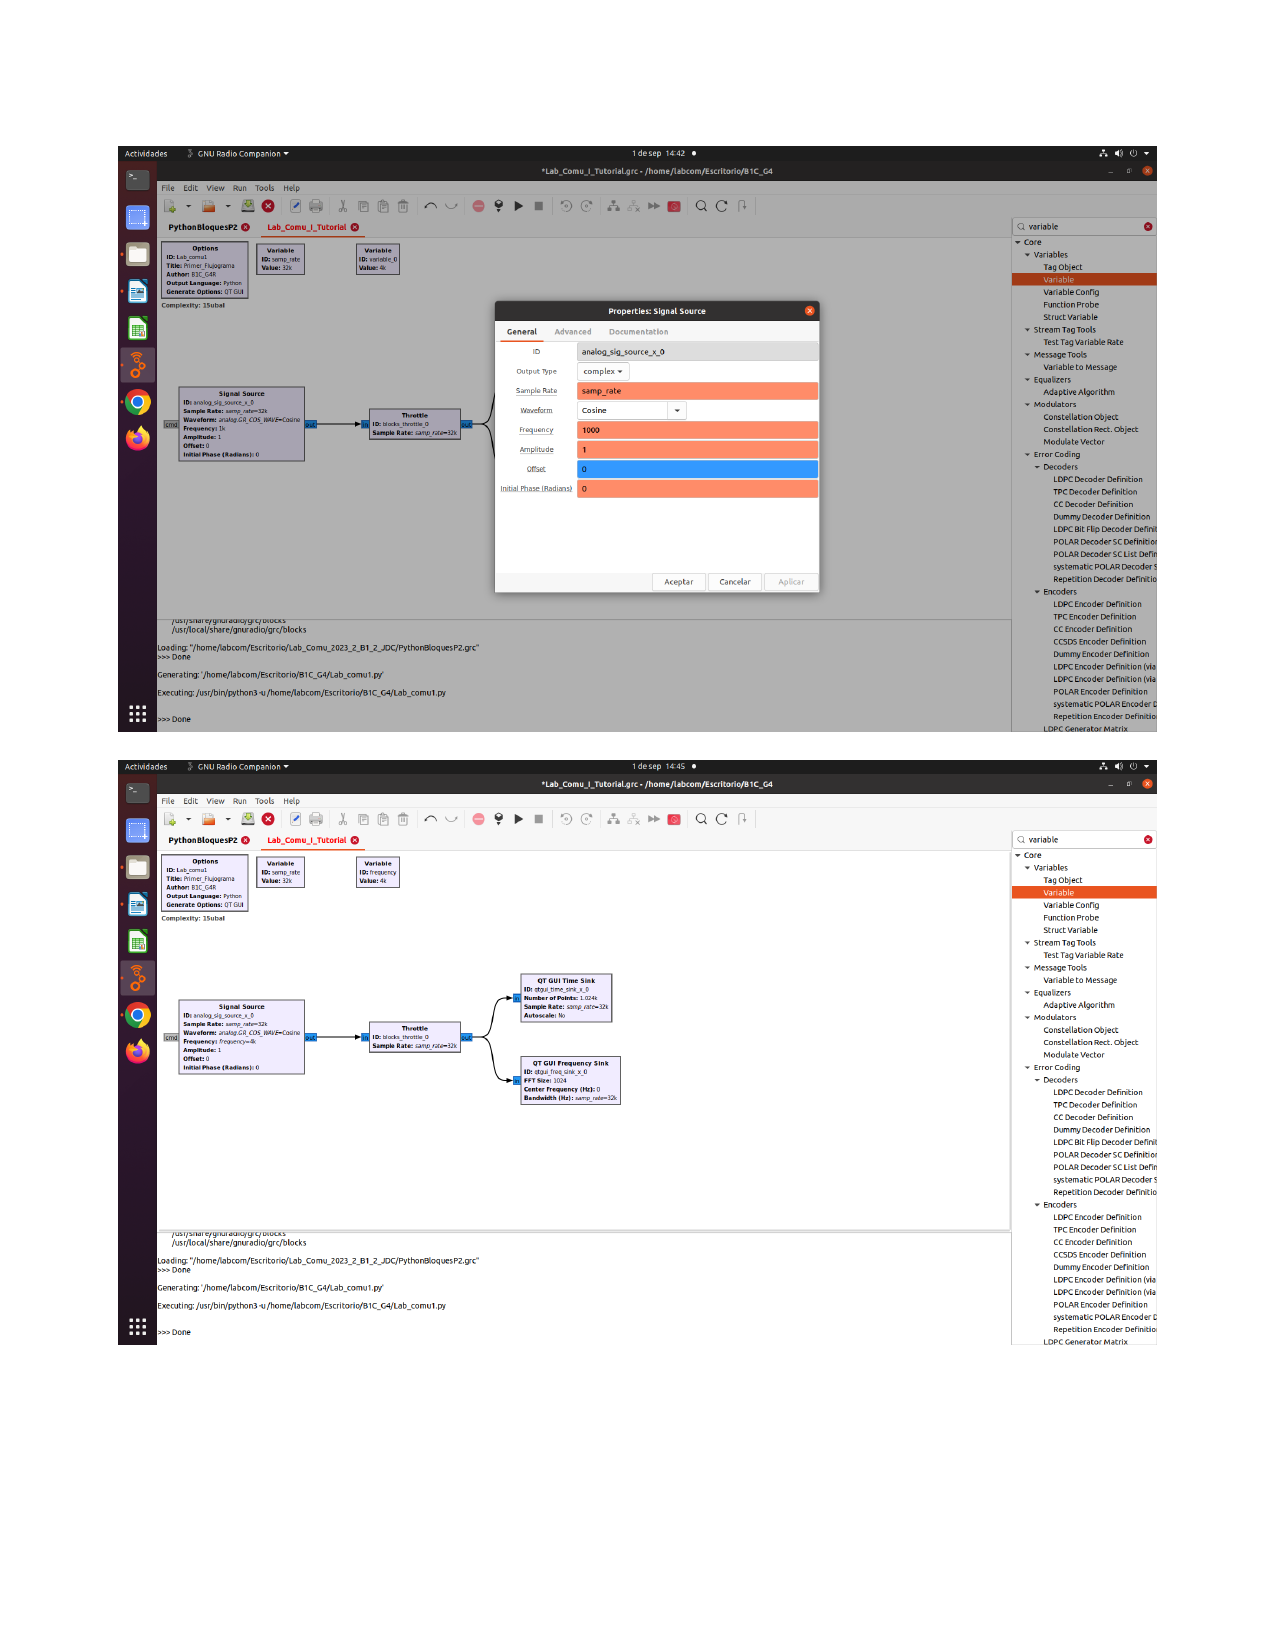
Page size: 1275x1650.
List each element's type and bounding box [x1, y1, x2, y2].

picture [118, 760, 1157, 1345]
picture [118, 146, 1157, 732]
